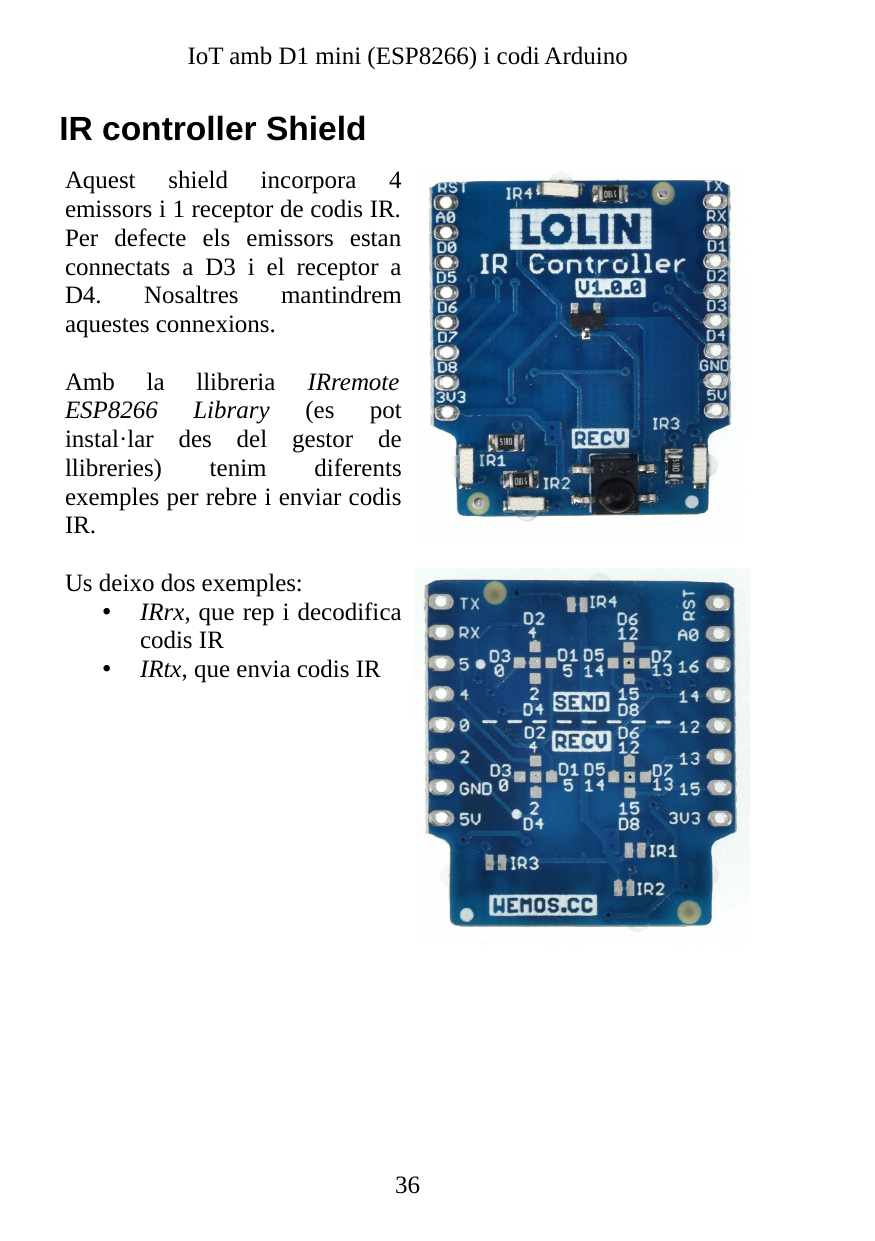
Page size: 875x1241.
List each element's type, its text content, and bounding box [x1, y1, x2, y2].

table_header Aquest shield incorpora 4 emissors i 1 receptor de codis IR. Per defecte els emissors estan connectats a D3 i el receptor a D4. Nosaltres mantindrem aquestes connexions. Amb la llibreria IRremote ESP8266 Library (es pot instal·lar des del gestor de llibreries) tenim diferents exemples per rebre i enviar codis IR. Us deixo dos exemples: IRrx, que rep i decodifica codis IR IRtx, que envia codis IR [59, 160, 407, 979]
table_header [408, 160, 756, 979]
subtitle IR controller Shield [59, 109, 756, 147]
picture [413, 568, 751, 945]
picture [413, 165, 751, 540]
